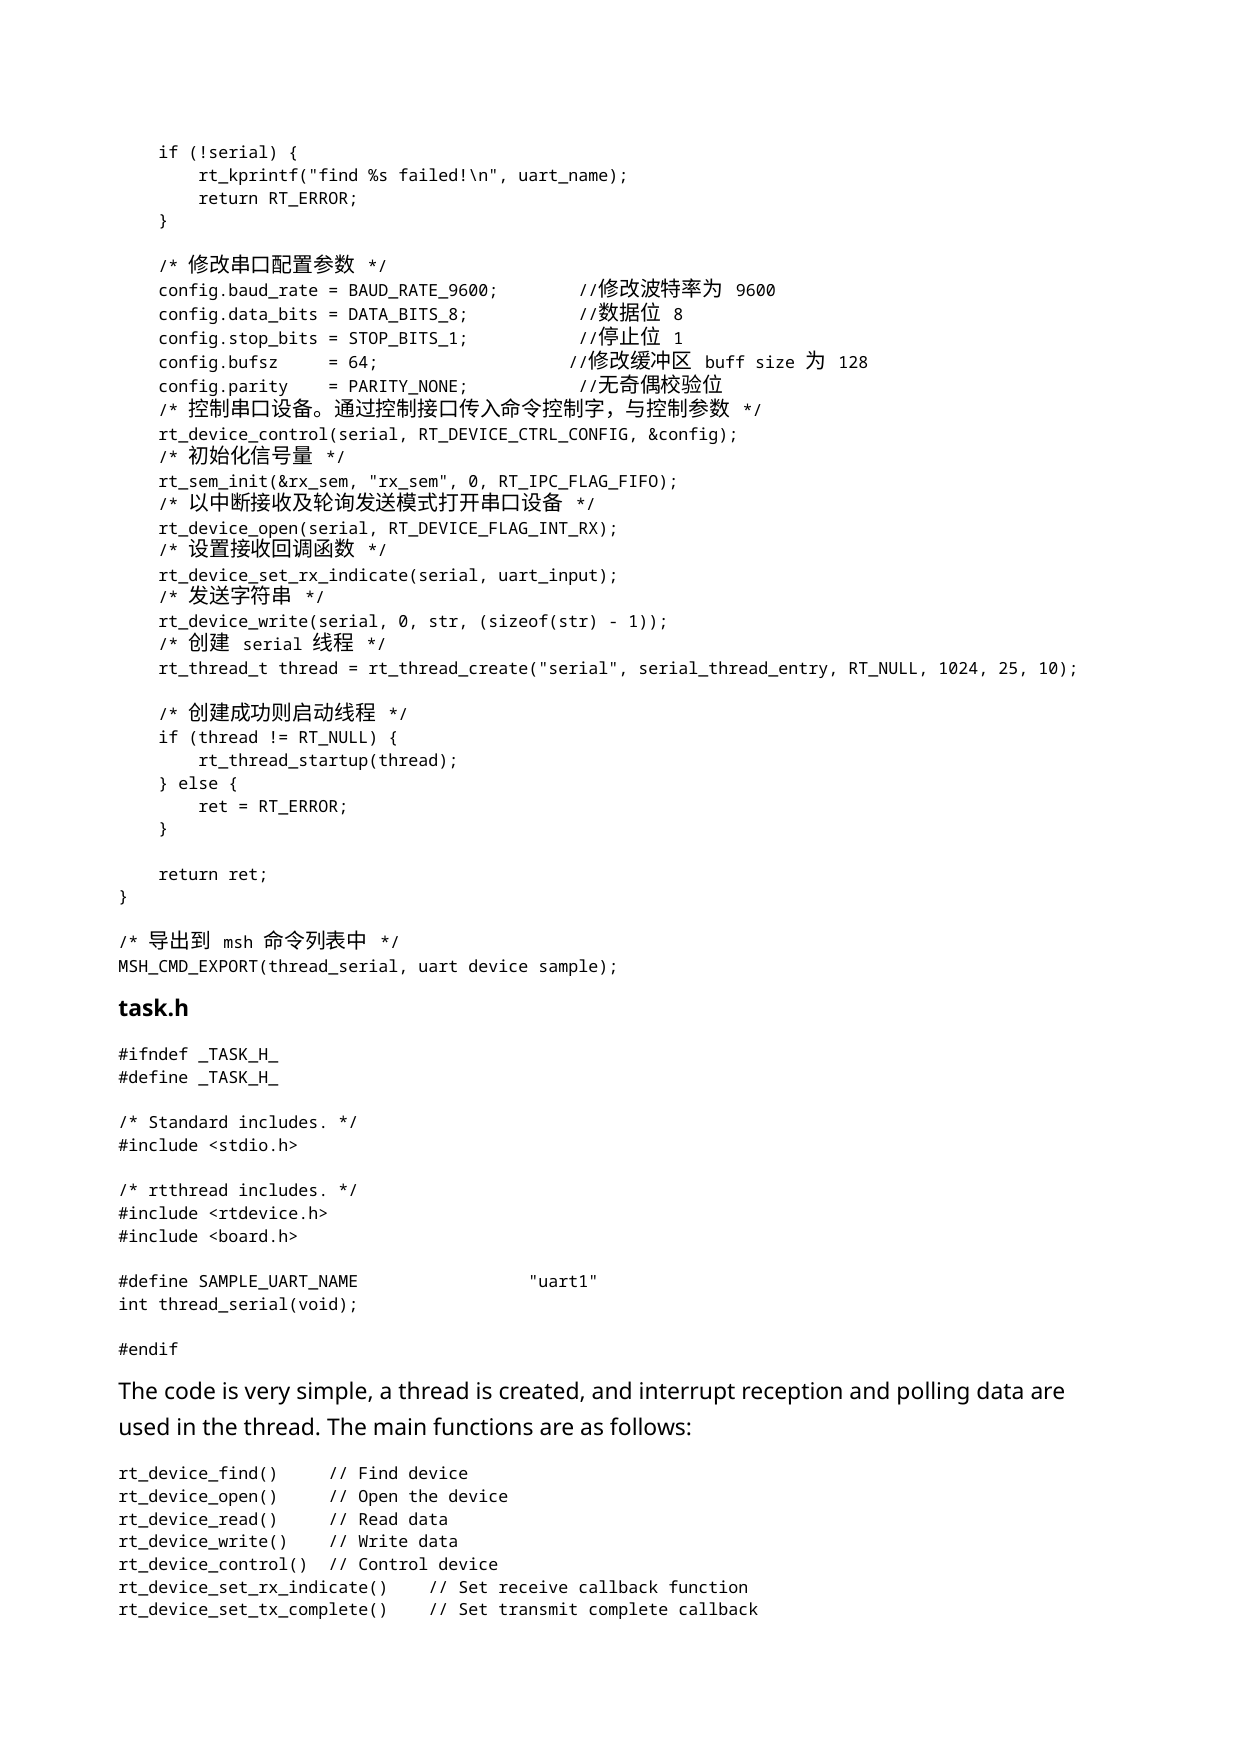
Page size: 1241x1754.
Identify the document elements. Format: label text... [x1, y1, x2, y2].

text /* rtthread includes. */ [118, 1179, 1122, 1202]
text rt_device_read() // Read data [118, 1507, 1122, 1530]
text /* 初始化信号量 */ [118, 446, 1122, 469]
text /* 修改串口配置参数 */ [118, 254, 1122, 278]
text #include <rtdevice.h> [118, 1202, 1122, 1224]
text #endif [118, 1338, 1122, 1361]
text } [118, 817, 1122, 840]
text rt_device_write(serial, 0, str, (sizeof(str) - 1)); [118, 610, 1122, 633]
text MSH_CMD_EXPORT(thread_serial, uart device sample); [118, 954, 1122, 977]
text /* 导出到 msh 命令列表中 */ [118, 931, 1122, 954]
text config.stop_bits = STOP_BITS_1; //停止位 1 [118, 327, 1122, 351]
text config.data_bits = DATA_BITS_8; //数据位 8 [118, 302, 1122, 327]
text #ifndef _TASK_H_ [118, 1043, 1122, 1065]
text rt_device_write() // Write data [118, 1530, 1122, 1553]
text /* 创建 serial 线程 */ [118, 633, 1122, 657]
text /* 发送字符串 */ [118, 586, 1122, 610]
text #include <stdio.h> [118, 1133, 1122, 1156]
text rt_device_open() // Open the device [118, 1484, 1122, 1507]
text rt_thread_t thread = rt_thread_create("serial", serial_thread_entry, RT_NULL, 1024, 25, 10); [118, 657, 1122, 679]
text rt_device_find() // Find device [118, 1462, 1122, 1484]
text config.parity = PARITY_NONE; //无奇偶校验位 [118, 375, 1122, 399]
text rt_device_control(serial, RT_DEVICE_CTRL_CONFIG, &config); [118, 423, 1122, 446]
text #define SAMPLE_UART_NAME "uart1" [118, 1270, 1122, 1292]
text rt_device_set_rx_indicate(serial, uart_input); [118, 563, 1122, 586]
text config.bufsz = 64; //修改缓冲区 buff size 为 128 [118, 351, 1122, 375]
text config.baud_rate = BAUD_RATE_9600; //修改波特率为 9600 [118, 278, 1122, 302]
text The code is very simple, a thread is created, and interrupt reception and polling data are used in the thread. The main functions are as follows: [118, 1375, 1122, 1442]
text return ret; [118, 862, 1122, 885]
text /* 控制串口设备。通过控制接口传入命令控制字，与控制参数 */ [118, 399, 1122, 423]
text return RT_ERROR; [118, 186, 1122, 209]
text #define _TASK_H_ [118, 1065, 1122, 1088]
text } [118, 885, 1122, 908]
text /* 设置接收回调函数 */ [118, 539, 1122, 563]
text } else { [118, 772, 1122, 794]
text #include <board.h> [118, 1224, 1122, 1247]
text rt_device_set_tx_complete() // Set transmit complete callback [118, 1598, 1122, 1621]
text task.h [118, 992, 1122, 1023]
text int thread_serial(void); [118, 1292, 1122, 1315]
text rt_device_control() // Control device [118, 1553, 1122, 1575]
text rt_kprintf("find %s failed!\n", uart_name); [118, 163, 1122, 186]
text rt_device_set_rx_indicate() // Set receive callback function [118, 1575, 1122, 1598]
text /* Standard includes. */ [118, 1111, 1122, 1133]
text rt_device_open(serial, RT_DEVICE_FLAG_INT_RX); [118, 516, 1122, 539]
text } [118, 209, 1122, 232]
text /* 以中断接收及轮询发送模式打开串口设备 */ [118, 492, 1122, 516]
text rt_sem_init(&rx_sem, "rx_sem", 0, RT_IPC_FLAG_FIFO); [118, 469, 1122, 492]
text /* 创建成功则启动线程 */ [118, 702, 1122, 726]
text if (!serial) { [118, 141, 1122, 163]
text ret = RT_ERROR; [118, 794, 1122, 817]
text if (thread != RT_NULL) { [118, 726, 1122, 749]
text rt_thread_startup(thread); [118, 749, 1122, 772]
